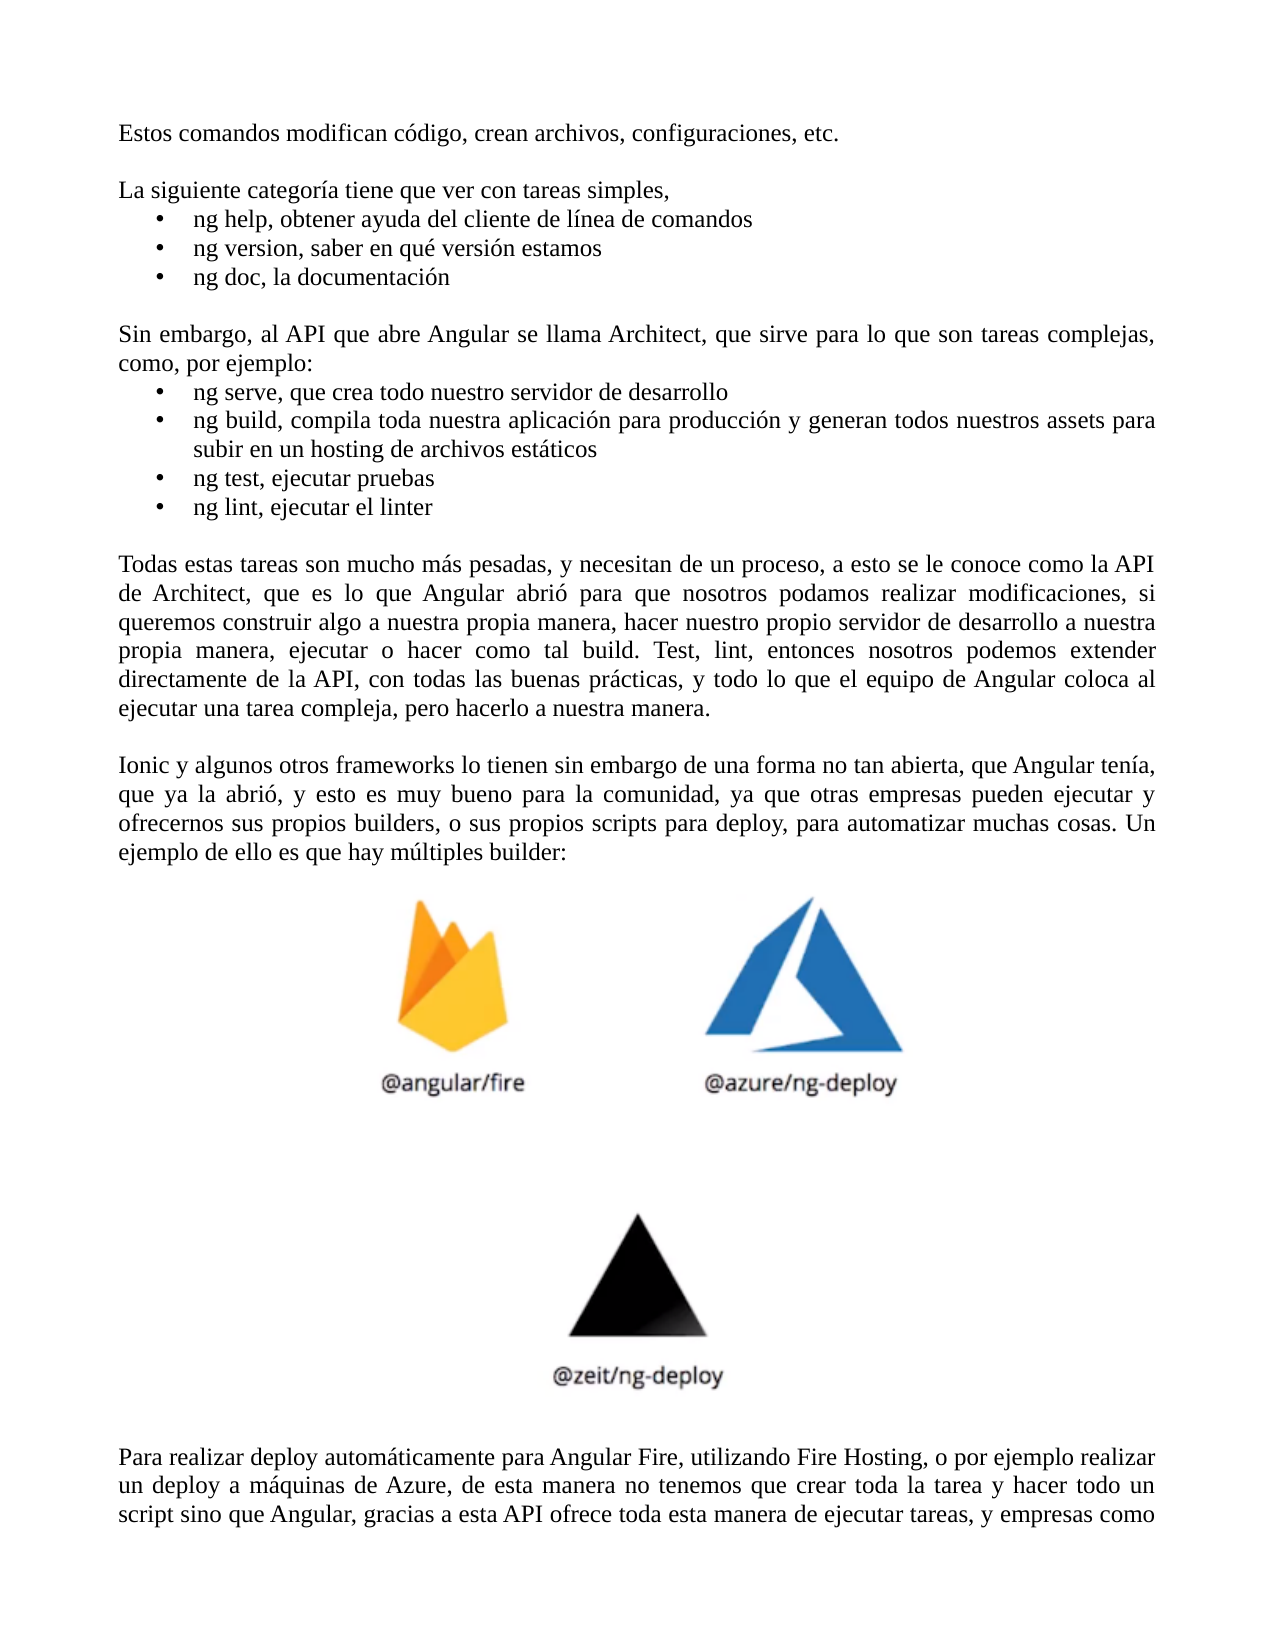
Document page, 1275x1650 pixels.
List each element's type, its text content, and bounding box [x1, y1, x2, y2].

text Ionic y algunos otros frameworks lo tienen sin embargo de una forma no tan abierta, que Angular tenía, que ya la abrió, y esto es muy bueno para la comunidad, ya que otras empresas pueden ejecutar y ofrecernos sus propios builders, o sus propios scripts para deploy, para automatizar muchas cosas. Un ejemplo de ello es que hay múltiples builder: [118, 751, 1157, 866]
list ng serve, que crea todo nuestro servidor de desarrollo [156, 377, 1157, 406]
list ng help, obtener ayuda del cliente de línea de comandos [156, 204, 1157, 233]
list ng doc, la documentación [156, 262, 1157, 291]
list ng test, ejecutar pruebas [156, 463, 1157, 492]
text Sin embargo, al API que abre Angular se llama Architect, que sirve para lo que son tareas complejas, como, por ejemplo: [118, 319, 1157, 377]
text La siguiente categoría tiene que ver con tareas simples, [118, 176, 1157, 204]
list ng lint, ejecutar el linter [156, 492, 1157, 521]
text Todas estas tareas son mucho más pesadas, y necesitan de un proceso, a esto se le conoce como la API de Architect, que es lo que Angular abrió para que nosotros podamos realizar modificaciones, si queremos construir algo a nuestra propia manera, hacer nuestro propio servidor de desarrollo a nuestra propia manera, ejecutar o hacer como tal build. Test, lint, entonces nosotros podemos extender directamente de la API, con todas las buenas prácticas, y todo lo que el equipo de Angular coloca al ejecutar una tarea compleja, pero hacerlo a nuestra manera. [118, 549, 1157, 722]
text Para realizar deploy automáticamente para Angular Fire, utilizando Fire Hosting, o por ejemplo realizar un deploy a máquinas de Azure, de esta manera no tenemos que crear toda la tarea y hacer todo un script sino que Angular, gracias a esta API ofrece toda esta manera de ejecutar tareas, y empresas como [118, 1442, 1157, 1528]
list ng build, compila toda nuestra aplicación para producción y generan todos nuestros assets para subir en un hosting de archivos estáticos [156, 406, 1157, 463]
list ng version, saber en qué versión estamos [156, 233, 1157, 262]
text Estos comandos modifican código, crean archivos, configuraciones, etc. [118, 118, 1157, 147]
